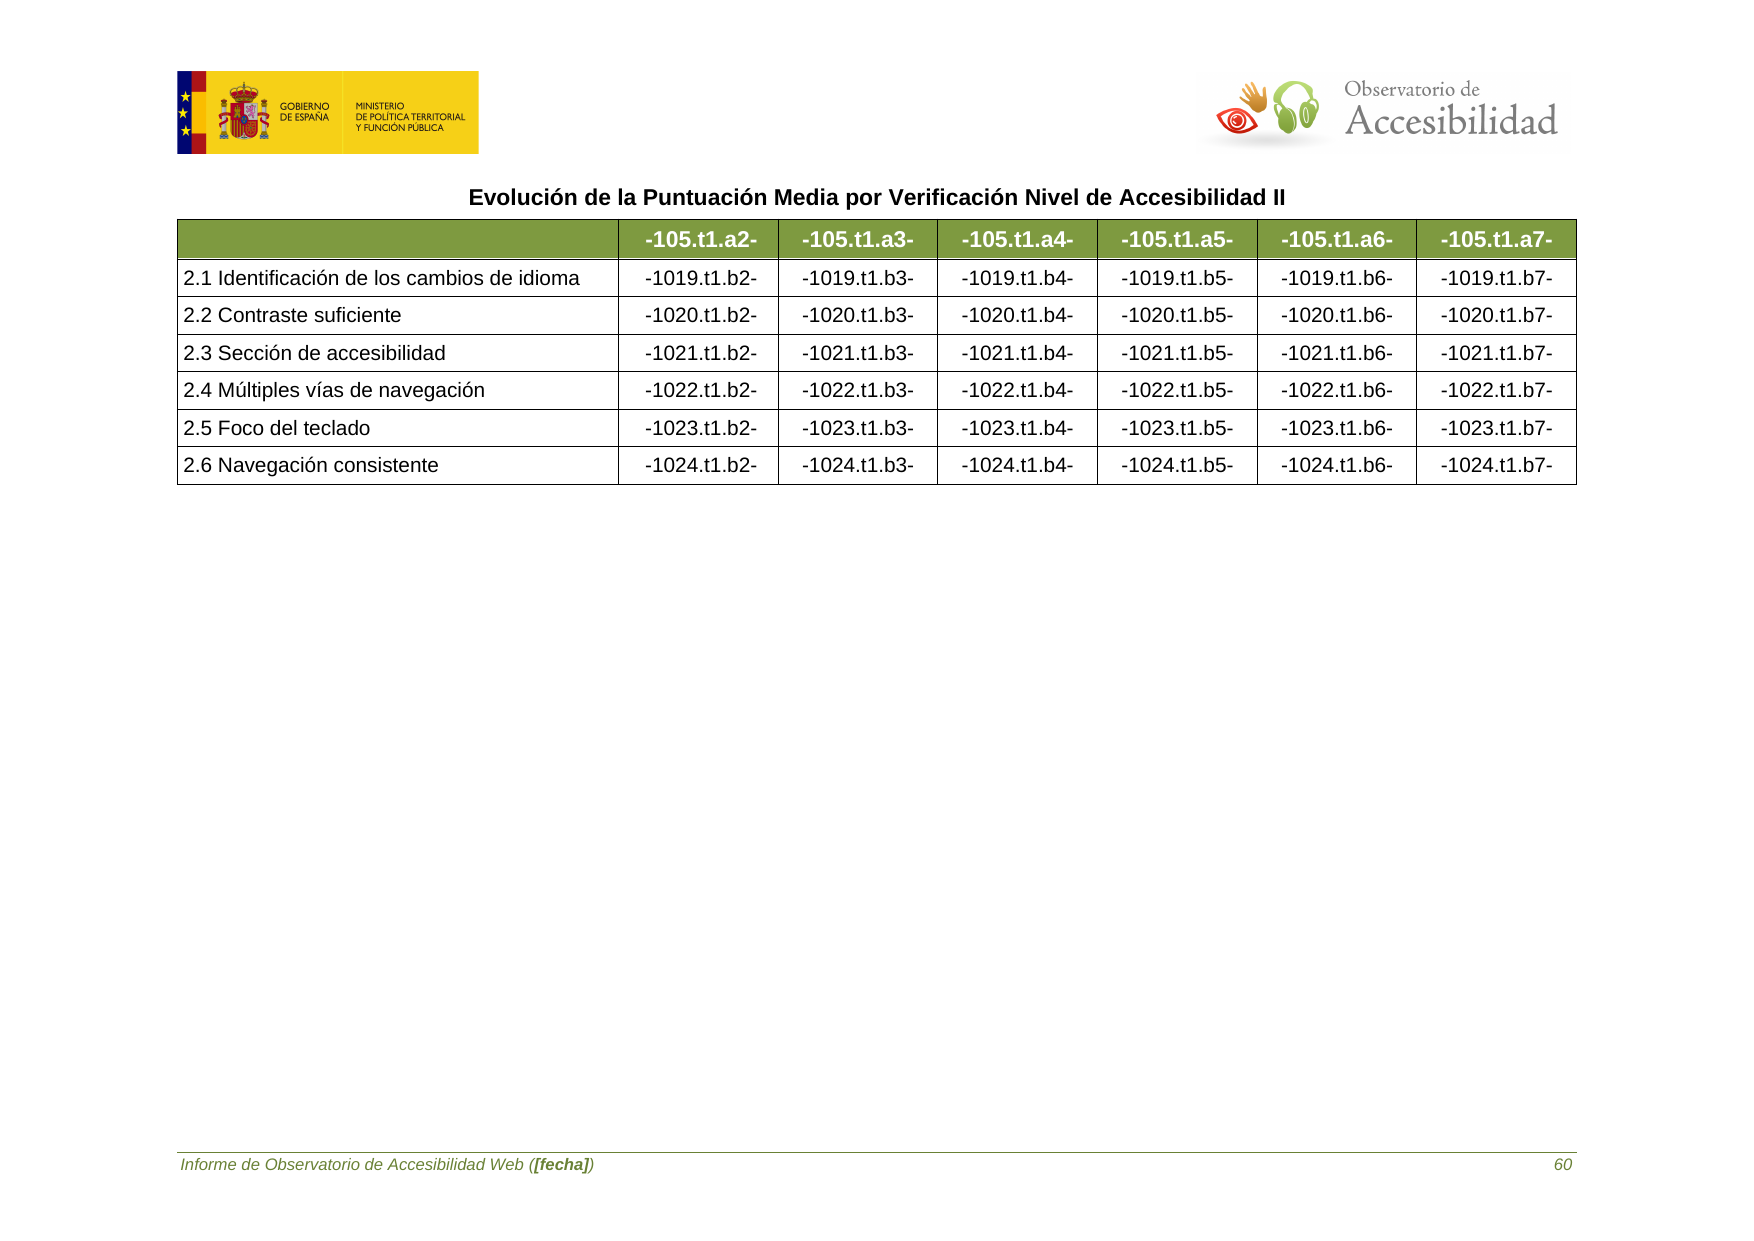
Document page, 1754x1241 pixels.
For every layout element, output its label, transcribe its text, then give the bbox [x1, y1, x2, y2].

table_cell -1020.t1.b2- [619, 297, 778, 333]
table_cell -1022.t1.b3- [779, 372, 937, 408]
table_cell -1019.t1.b5- [1098, 260, 1257, 296]
table_cell -1023.t1.b6- [1258, 410, 1416, 446]
table_cell -1021.t1.b3- [779, 335, 937, 371]
table_header -105.t1.a6- [1258, 220, 1416, 258]
table_cell -1023.t1.b2- [619, 410, 778, 446]
table_cell -1023.t1.b5- [1098, 410, 1257, 446]
table_cell 2.1 Identificación de los cambios de idioma [178, 260, 618, 296]
table_cell -1023.t1.b7- [1417, 410, 1576, 446]
table_cell -1019.t1.b2- [619, 260, 778, 296]
table_cell -1019.t1.b6- [1258, 260, 1416, 296]
table_cell -1022.t1.b2- [619, 372, 778, 408]
table_cell -1024.t1.b7- [1417, 447, 1576, 483]
table_cell -1024.t1.b5- [1098, 447, 1257, 483]
table_cell -1019.t1.b7- [1417, 260, 1576, 296]
table_header -105.t1.a5- [1098, 220, 1257, 258]
text Evolución de la Puntuación Media por Verificación Nivel de Accesibilidad II [177, 184, 1577, 211]
table_cell -1021.t1.b2- [619, 335, 778, 371]
table_cell -1022.t1.b5- [1098, 372, 1257, 408]
table_cell -1021.t1.b4- [938, 335, 1097, 371]
picture [1196, 72, 1572, 154]
table_cell -1022.t1.b4- [938, 372, 1097, 408]
table_header -105.t1.a7- [1417, 220, 1576, 258]
table_cell -1019.t1.b4- [938, 260, 1097, 296]
table_cell 2.2 Contraste suficiente [178, 297, 618, 333]
table_cell 2.6 Navegación consistente [178, 447, 618, 483]
table_cell -1024.t1.b2- [619, 447, 778, 483]
picture [177, 71, 479, 154]
table_cell -1022.t1.b7- [1417, 372, 1576, 408]
table_cell -1023.t1.b4- [938, 410, 1097, 446]
table_cell 2.4 Múltiples vías de navegación [178, 372, 618, 408]
table_cell -1024.t1.b3- [779, 447, 937, 483]
table_cell -1019.t1.b3- [779, 260, 937, 296]
table_cell 2.3 Sección de accesibilidad [178, 335, 618, 371]
table_cell -1021.t1.b6- [1258, 335, 1416, 371]
table_cell -1021.t1.b5- [1098, 335, 1257, 371]
table_cell 2.5 Foco del teclado [178, 410, 618, 446]
table_header -105.t1.a2- [619, 220, 778, 258]
table_cell -1022.t1.b6- [1258, 372, 1416, 408]
table_header [178, 220, 618, 258]
table_header -105.t1.a4- [938, 220, 1097, 258]
table_cell -1020.t1.b6- [1258, 297, 1416, 333]
table_cell -1024.t1.b6- [1258, 447, 1416, 483]
table_cell -1020.t1.b4- [938, 297, 1097, 333]
table_cell -1023.t1.b3- [779, 410, 937, 446]
table_cell -1020.t1.b7- [1417, 297, 1576, 333]
table_cell -1021.t1.b7- [1417, 335, 1576, 371]
table_header -105.t1.a3- [779, 220, 937, 258]
table_cell -1020.t1.b5- [1098, 297, 1257, 333]
table_cell -1024.t1.b4- [938, 447, 1097, 483]
table_cell -1020.t1.b3- [779, 297, 937, 333]
